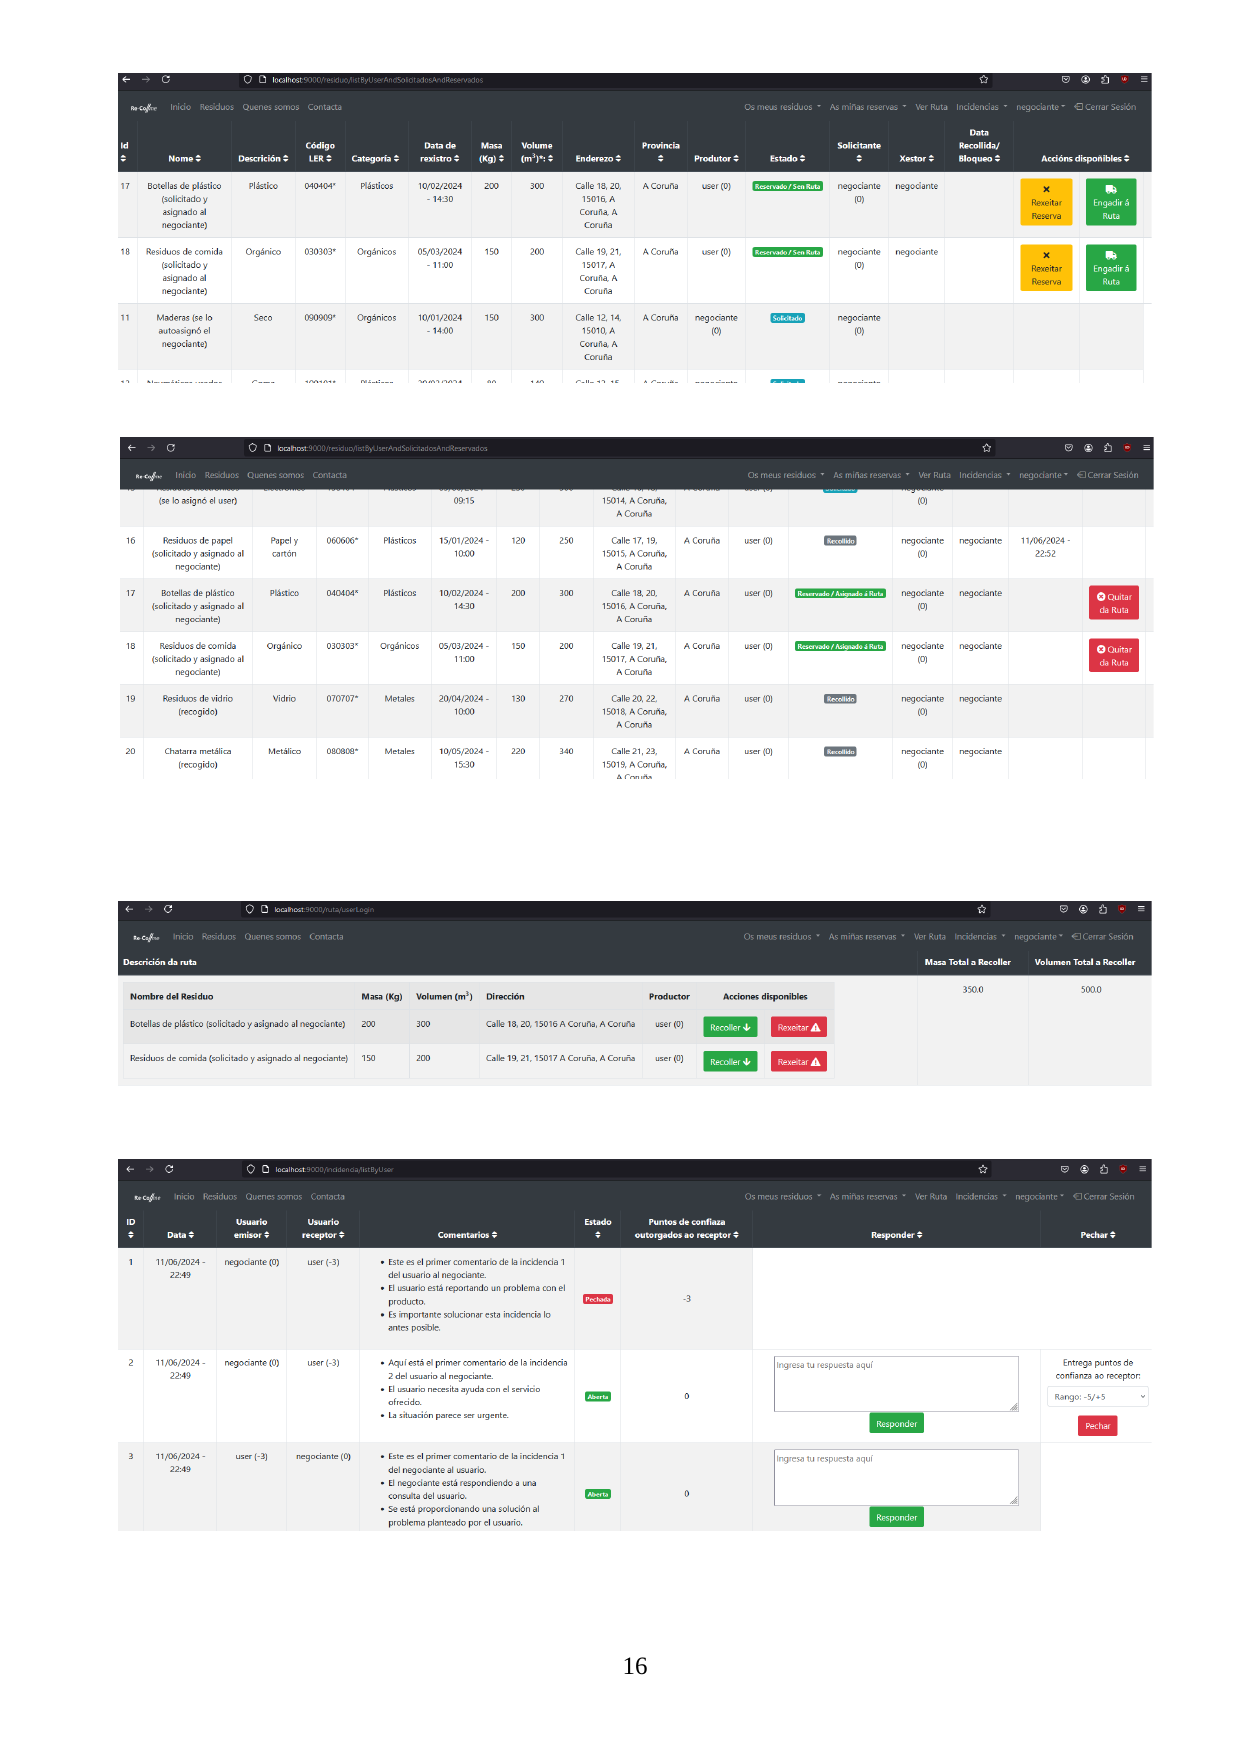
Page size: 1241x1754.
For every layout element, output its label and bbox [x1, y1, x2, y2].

picture [118, 73, 1152, 383]
picture [118, 1159, 1152, 1531]
picture [120, 437, 1154, 779]
picture [118, 901, 1152, 1087]
